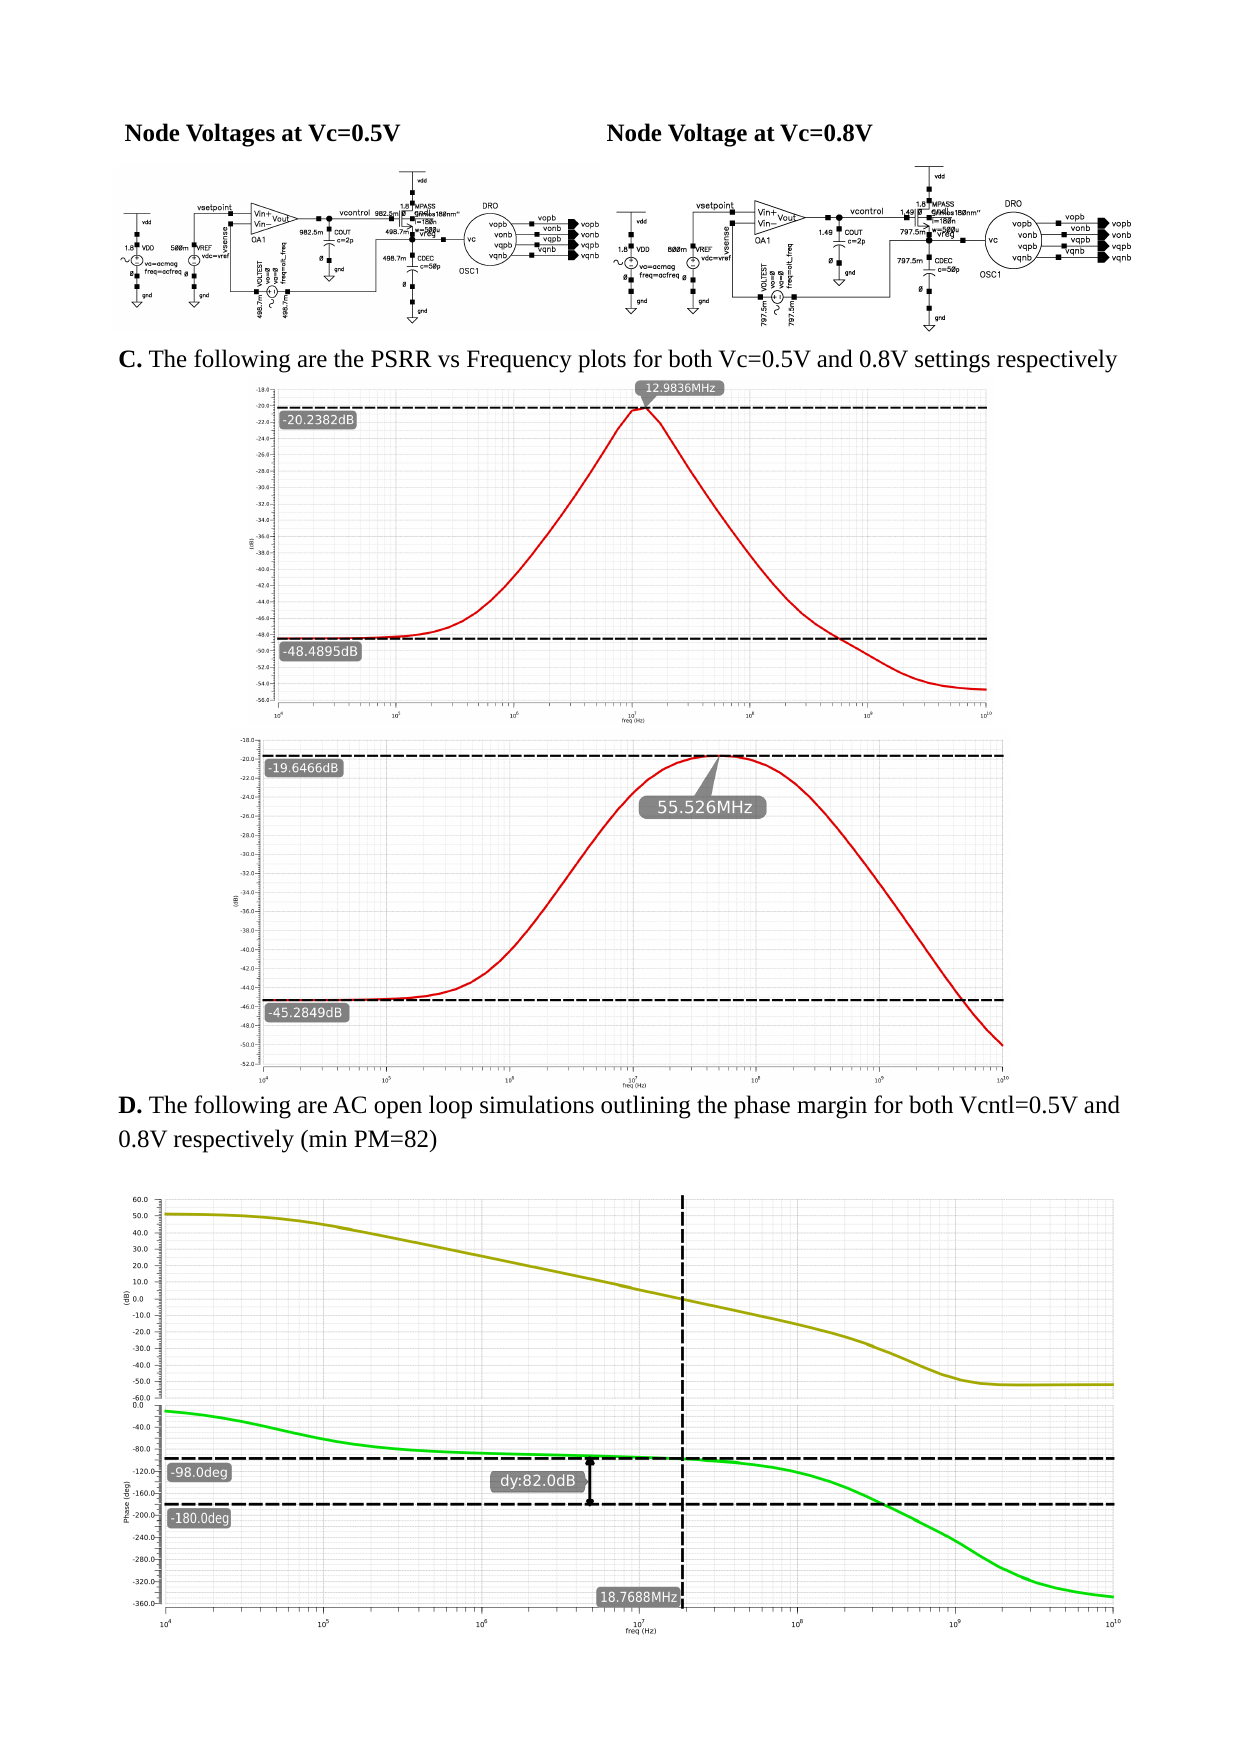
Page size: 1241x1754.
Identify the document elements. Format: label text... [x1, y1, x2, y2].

text Node Voltages at Vc=0.5V Node Voltage at Vc=0.8V [118, 118, 1122, 147]
text D. The following are AC open loop simulations outlining the phase margin for both Vcntl=0.5V and 0.8V respectively (min PM=82) [118, 393, 1122, 1153]
text C. The following are the PSRR vs Frequency plots for both Vc=0.5V and 0.8V settings respectively [118, 331, 1122, 373]
picture [246, 377, 994, 725]
picture [230, 727, 1011, 1090]
picture [119, 1170, 1124, 1637]
picture [113, 157, 1144, 339]
